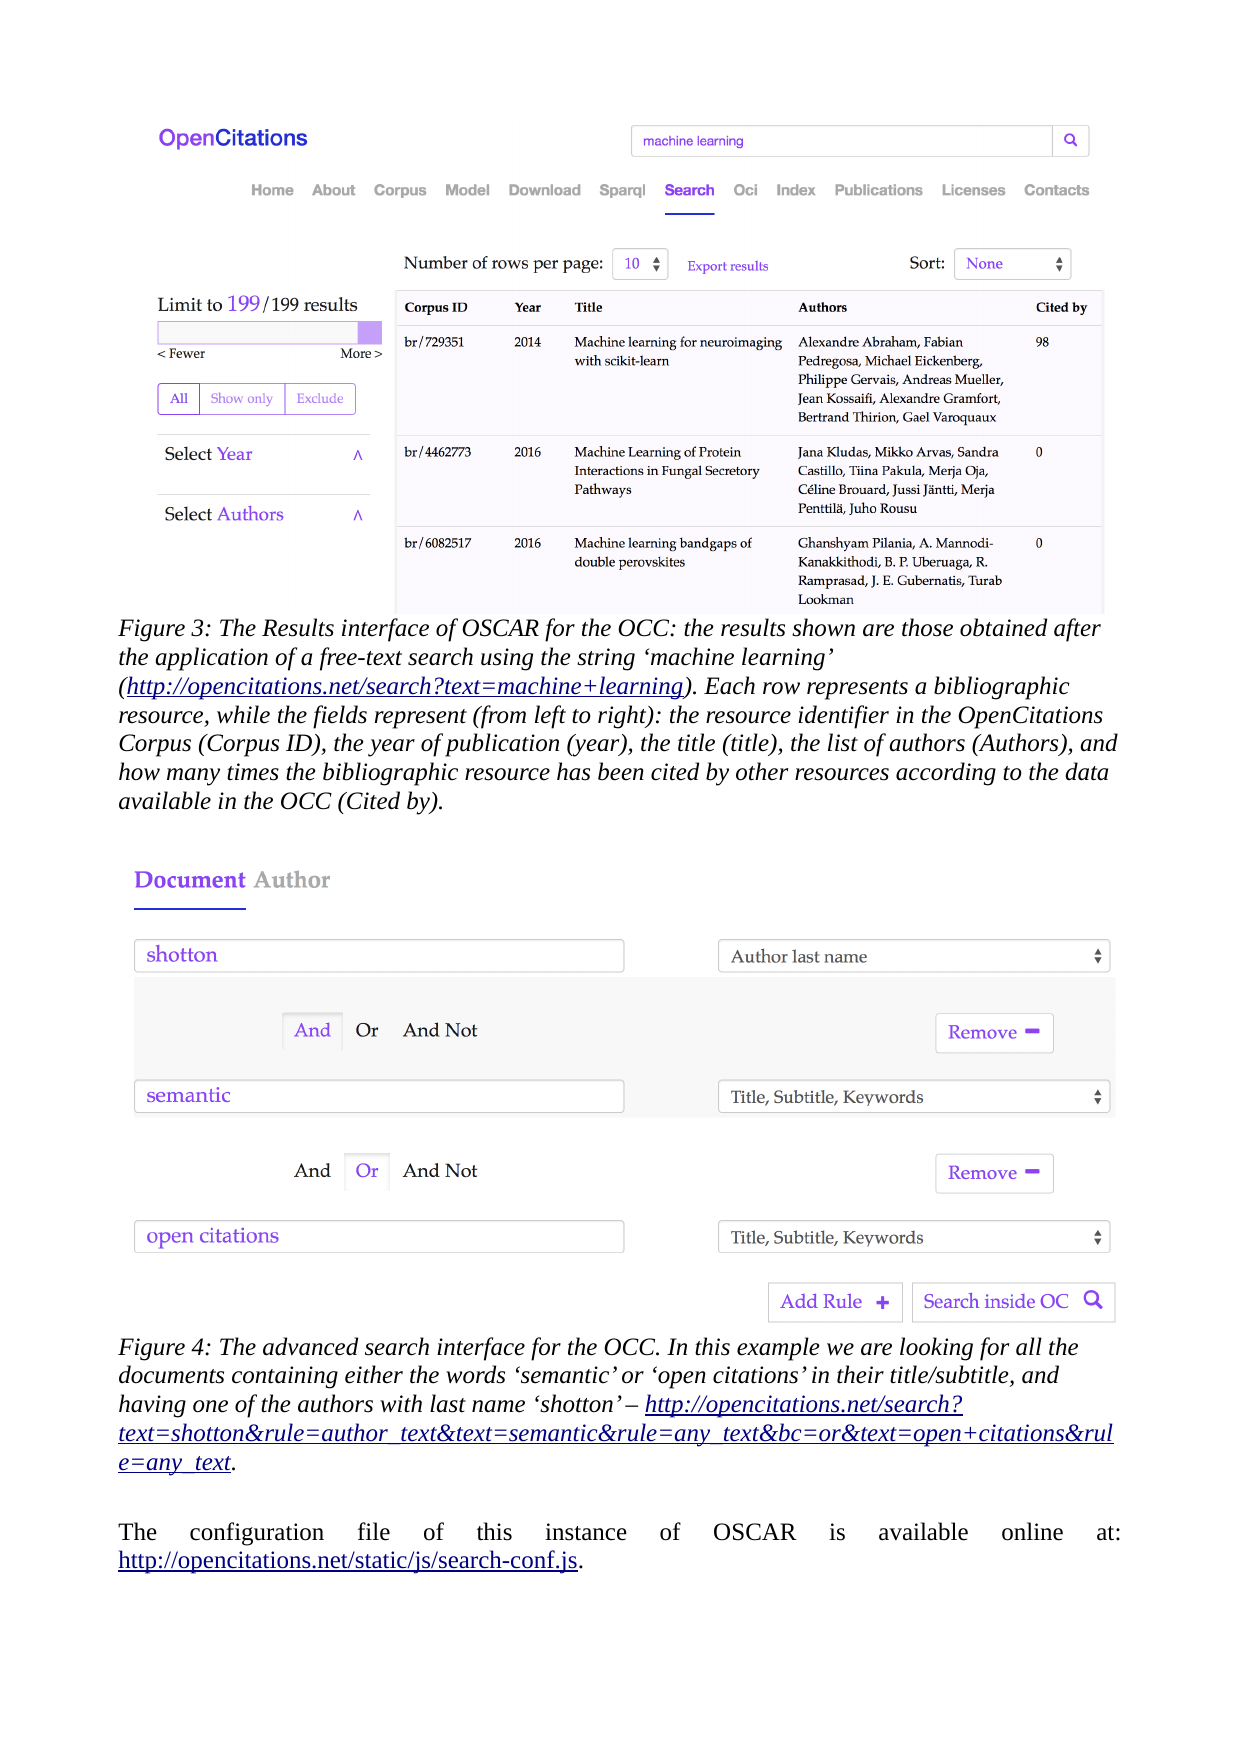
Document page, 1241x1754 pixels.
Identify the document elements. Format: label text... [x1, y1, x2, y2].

text Figure 4: The advanced search interface for the OCC. In this example we are looking for all the documents containing either the words ‘semantic’ or ‘open citations’ in their title/subtitle, and having one of the authors with last name ‘shotton’ – http://opencitations.net/search?text=shotton&rule=author_text&text=semantic&rule=any_text&bc=or&text=open+citations&rule=any_text. [118, 1332, 1122, 1475]
picture [118, 118, 1123, 614]
text The configuration file of this instance of OSCAR is available online at: http://opencitations.net/static/js/search-conf.js. [118, 1517, 1122, 1574]
text Figure 3: The Results interface of OSCAR for the OCC: the results shown are those obtained after the application of a free-text search using the string ‘machine learning’ (http://opencitations.net/search?text=machine+learning). Each row represents a bibliographic resource, while the fields represent (from left to right): the resource identifier in the OpenCitations Corpus (Corpus ID), the year of publication (year), the title (title), the list of authors (Authors), and how many times the bibliographic resource has been cited by other resources according to the data available in the OCC (Cited by). [118, 614, 1122, 815]
picture [118, 856, 1123, 1332]
